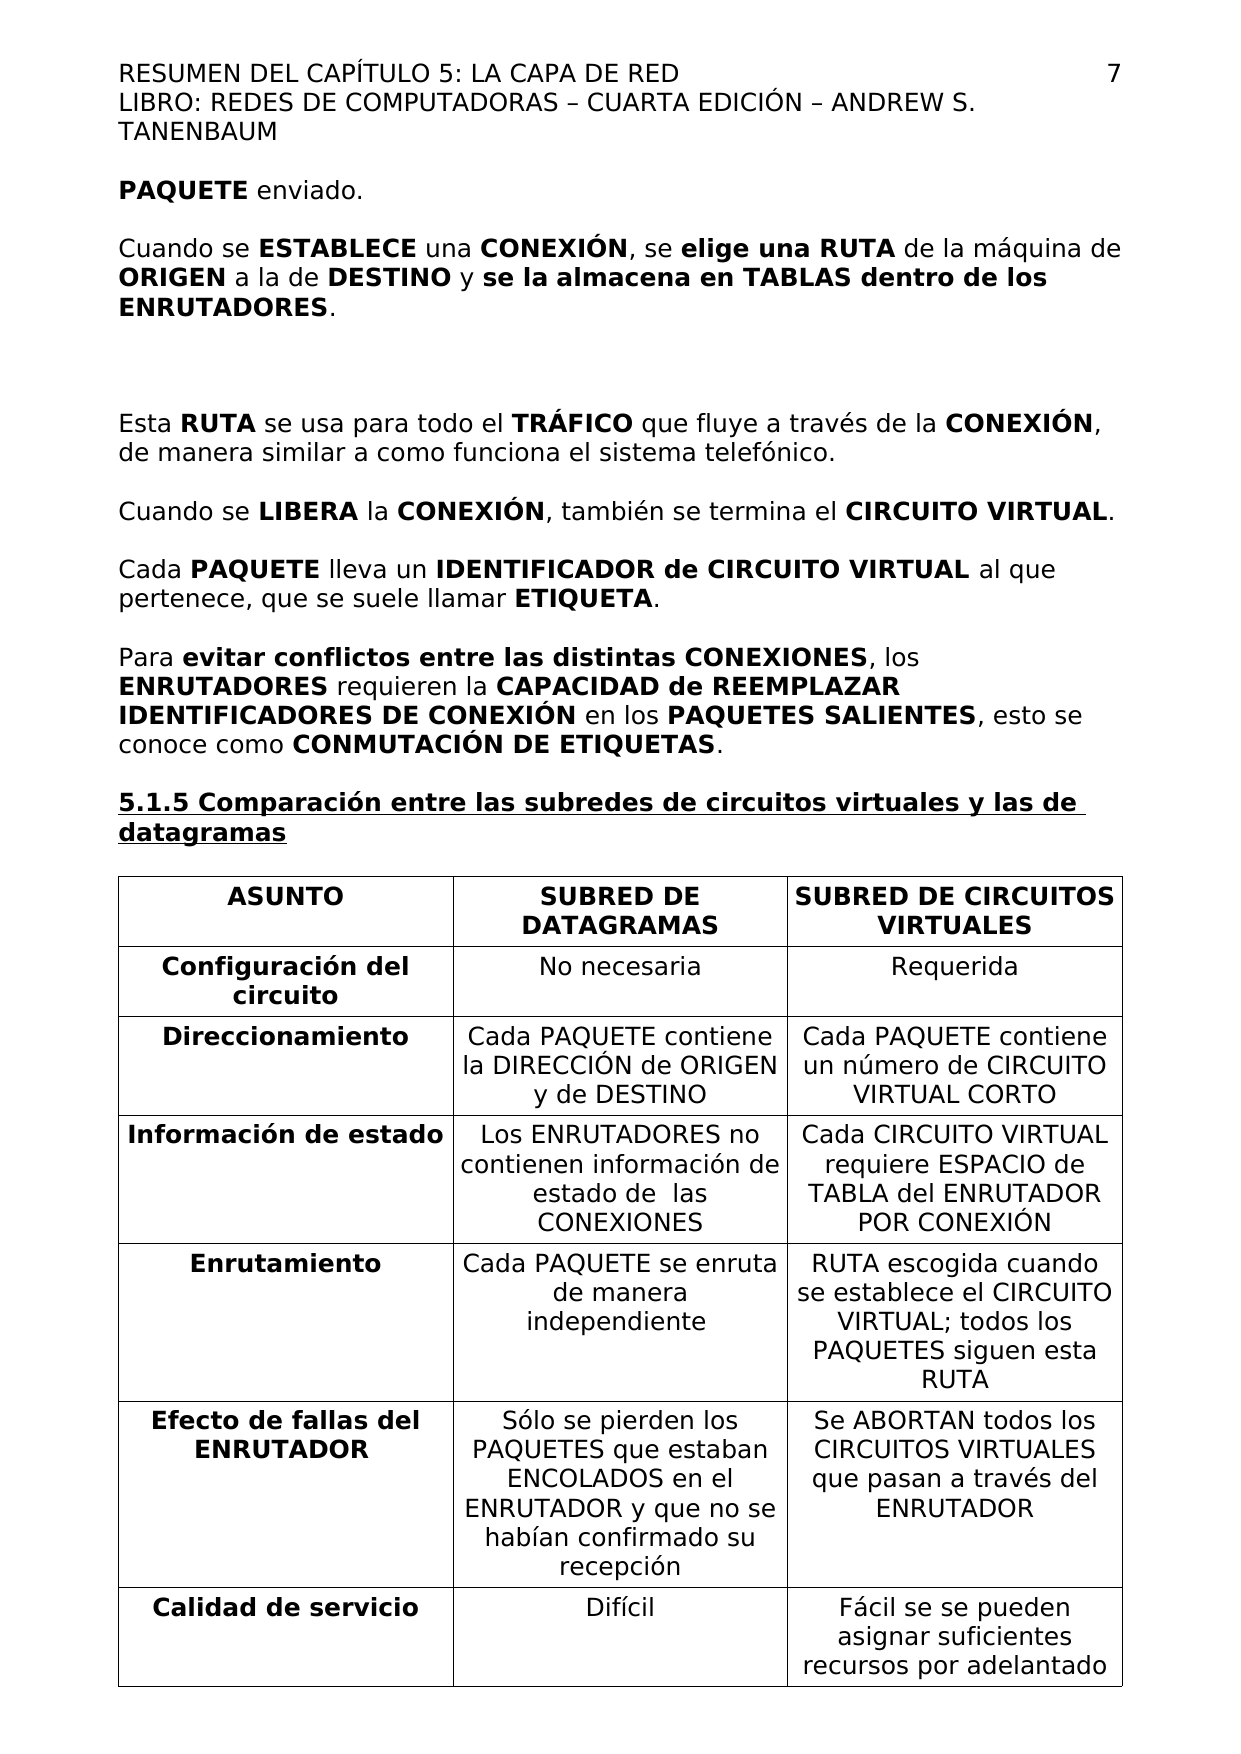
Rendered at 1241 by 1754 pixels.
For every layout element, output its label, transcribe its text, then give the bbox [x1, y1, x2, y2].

table_cell Cada PAQUETE se enruta de manera independiente [454, 1244, 787, 1401]
table_cell Requerida [788, 947, 1122, 1016]
table_cell Fácil se se pueden asignar suficientes recursos por adelantado [788, 1588, 1122, 1686]
text Esta RUTA se usa para todo el TRÁFICO que fluye a través de la CONEXIÓN, de manera similar a como funciona el sistema telefónico. [118, 409, 1122, 468]
table_cell Cada PAQUETE contiene un número de CIRCUITO VIRTUAL CORTO [788, 1017, 1122, 1115]
table_cell Cada CIRCUITO VIRTUAL requiere ESPACIO de TABLA del ENRUTADOR POR CONEXIÓN [788, 1116, 1122, 1243]
table_cell RUTA escogida cuando se establece el CIRCUITO VIRTUAL; todos los PAQUETES siguen esta RUTA [788, 1244, 1122, 1401]
table_cell No necesaria [454, 947, 787, 1016]
table_cell Cada PAQUETE contiene la DIRECCIÓN de ORIGEN y de DESTINO [454, 1017, 787, 1115]
text PAQUETE enviado. [118, 176, 1122, 205]
table_cell Información de estado [119, 1116, 453, 1243]
text Cuando se LIBERA la CONEXIÓN, también se termina el CIRCUITO VIRTUAL. [118, 497, 1122, 526]
table_header SUBRED DE DATAGRAMAS [454, 877, 787, 946]
table_cell Configuración del circuito [119, 947, 453, 1016]
table_cell Calidad de servicio [119, 1588, 453, 1686]
table_cell Enrutamiento [119, 1244, 453, 1401]
text Cuando se ESTABLECE una CONEXIÓN, se elige una RUTA de la máquina de ORIGEN a la de DESTINO y se la almacena en TABLAS dentro de los ENRUTADORES. [118, 234, 1122, 322]
table_cell Difícil [454, 1588, 787, 1686]
text Cada PAQUETE lleva un IDENTIFICADOR de CIRCUITO VIRTUAL al que pertenece, que se suele llamar ETIQUETA. [118, 555, 1122, 613]
table_header ASUNTO [119, 877, 453, 946]
table_cell Los ENRUTADORES no contienen información de estado de las CONEXIONES [454, 1116, 787, 1243]
table_cell Direccionamiento [119, 1017, 453, 1115]
text 5.1.5 Comparación entre las subredes de circuitos virtuales y las de datagramas [118, 788, 1122, 847]
text Para evitar conflictos entre las distintas CONEXIONES, los ENRUTADORES requieren la CAPACIDAD de REEMPLAZAR IDENTIFICADORES DE CONEXIÓN en los PAQUETES SALIENTES, esto se conoce como CONMUTACIÓN DE ETIQUETAS. [118, 643, 1122, 759]
table_header SUBRED DE CIRCUITOS VIRTUALES [788, 877, 1122, 946]
table_cell Se ABORTAN todos los CIRCUITOS VIRTUALES que pasan a través del ENRUTADOR [788, 1402, 1122, 1587]
table_cell Efecto de fallas del ENRUTADOR [119, 1402, 453, 1587]
table_cell Sólo se pierden los PAQUETES que estaban ENCOLADOS en el ENRUTADOR y que no se habían confirmado su recepción [454, 1402, 787, 1587]
